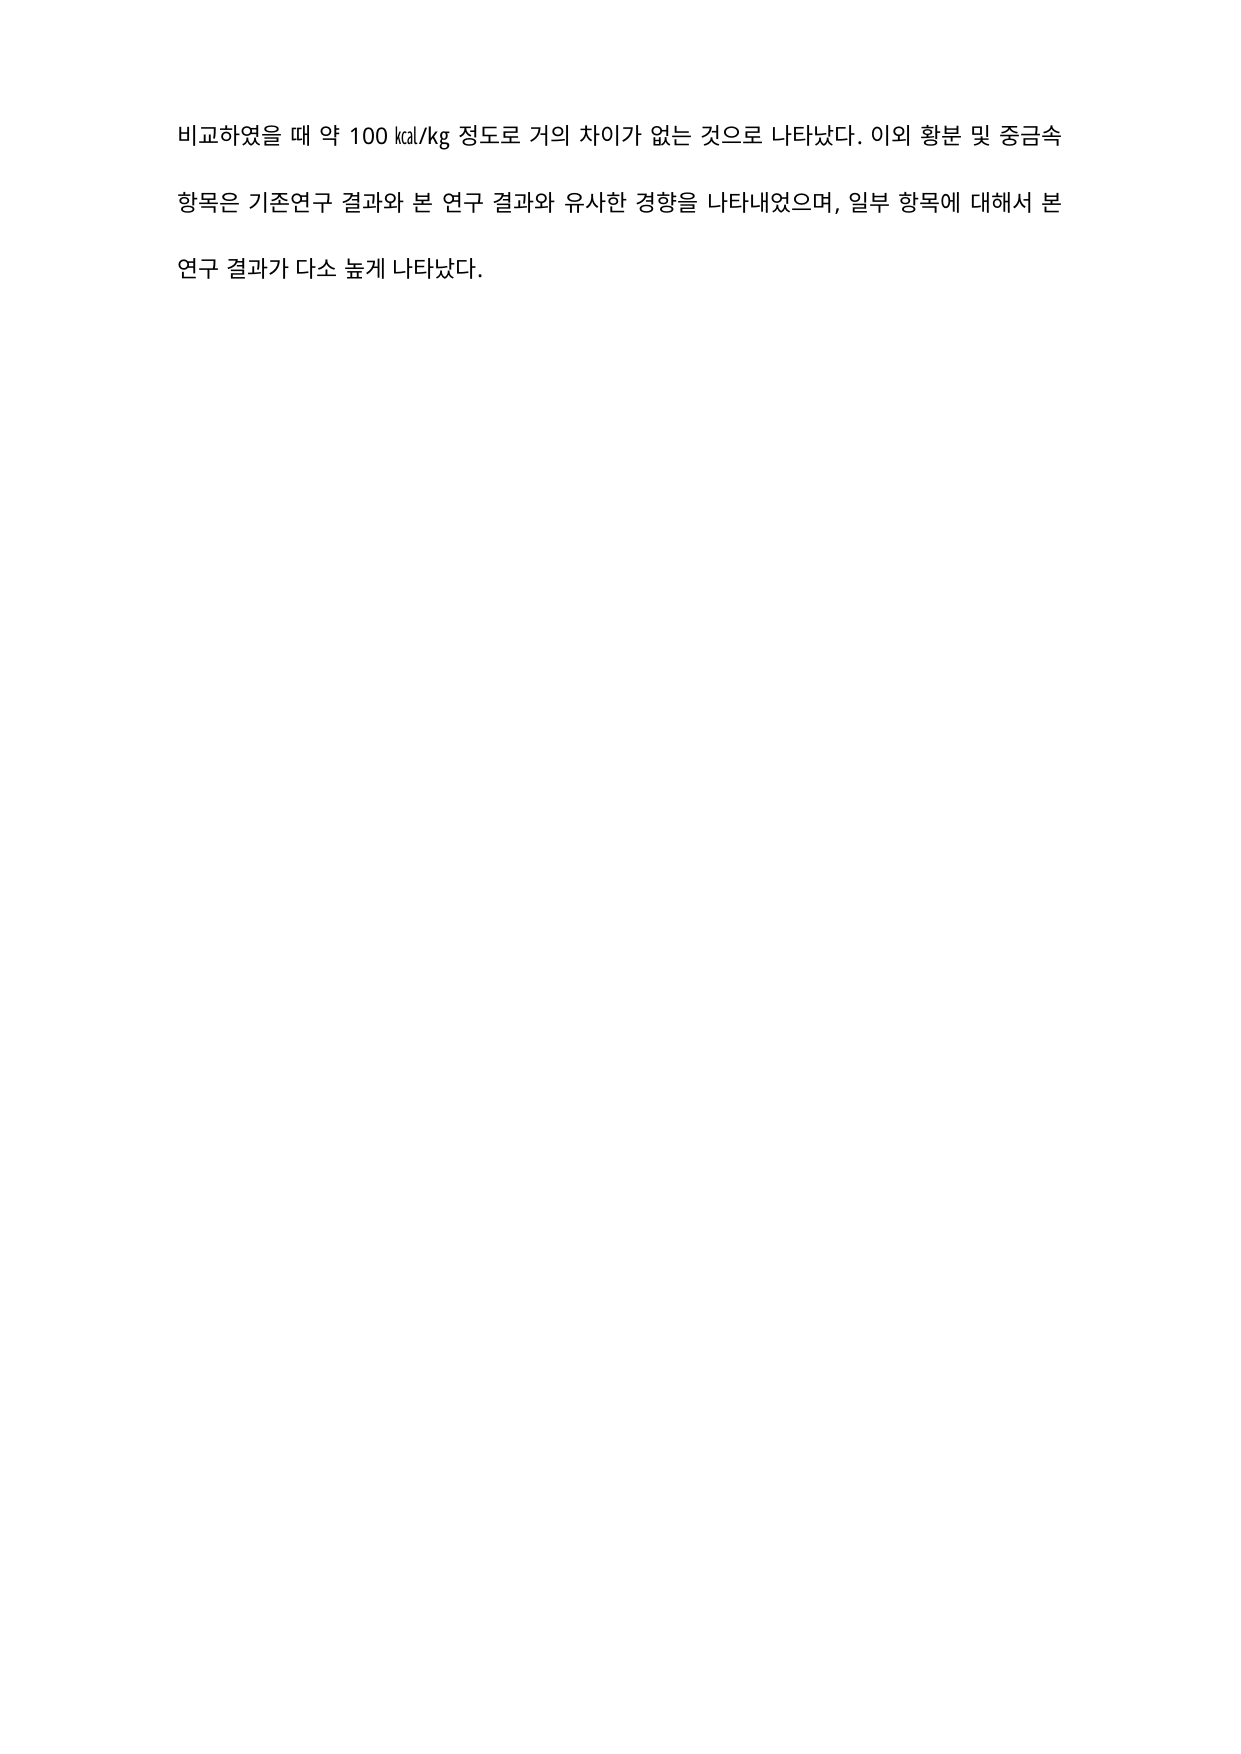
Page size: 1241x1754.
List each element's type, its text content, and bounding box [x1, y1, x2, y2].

text 비교하였을 때 약 100 ㎉/㎏ 정도로 거의 차이가 없는 것으로 나타났다. 이외 황분 및 중금속 항목은 기존연구 결과와 본 연구 결과와 유사한 경향을 나타내었으며, 일부 항목에 대해서 본 연구 결과가 다소 높게 나타났다. [177, 118, 1063, 284]
